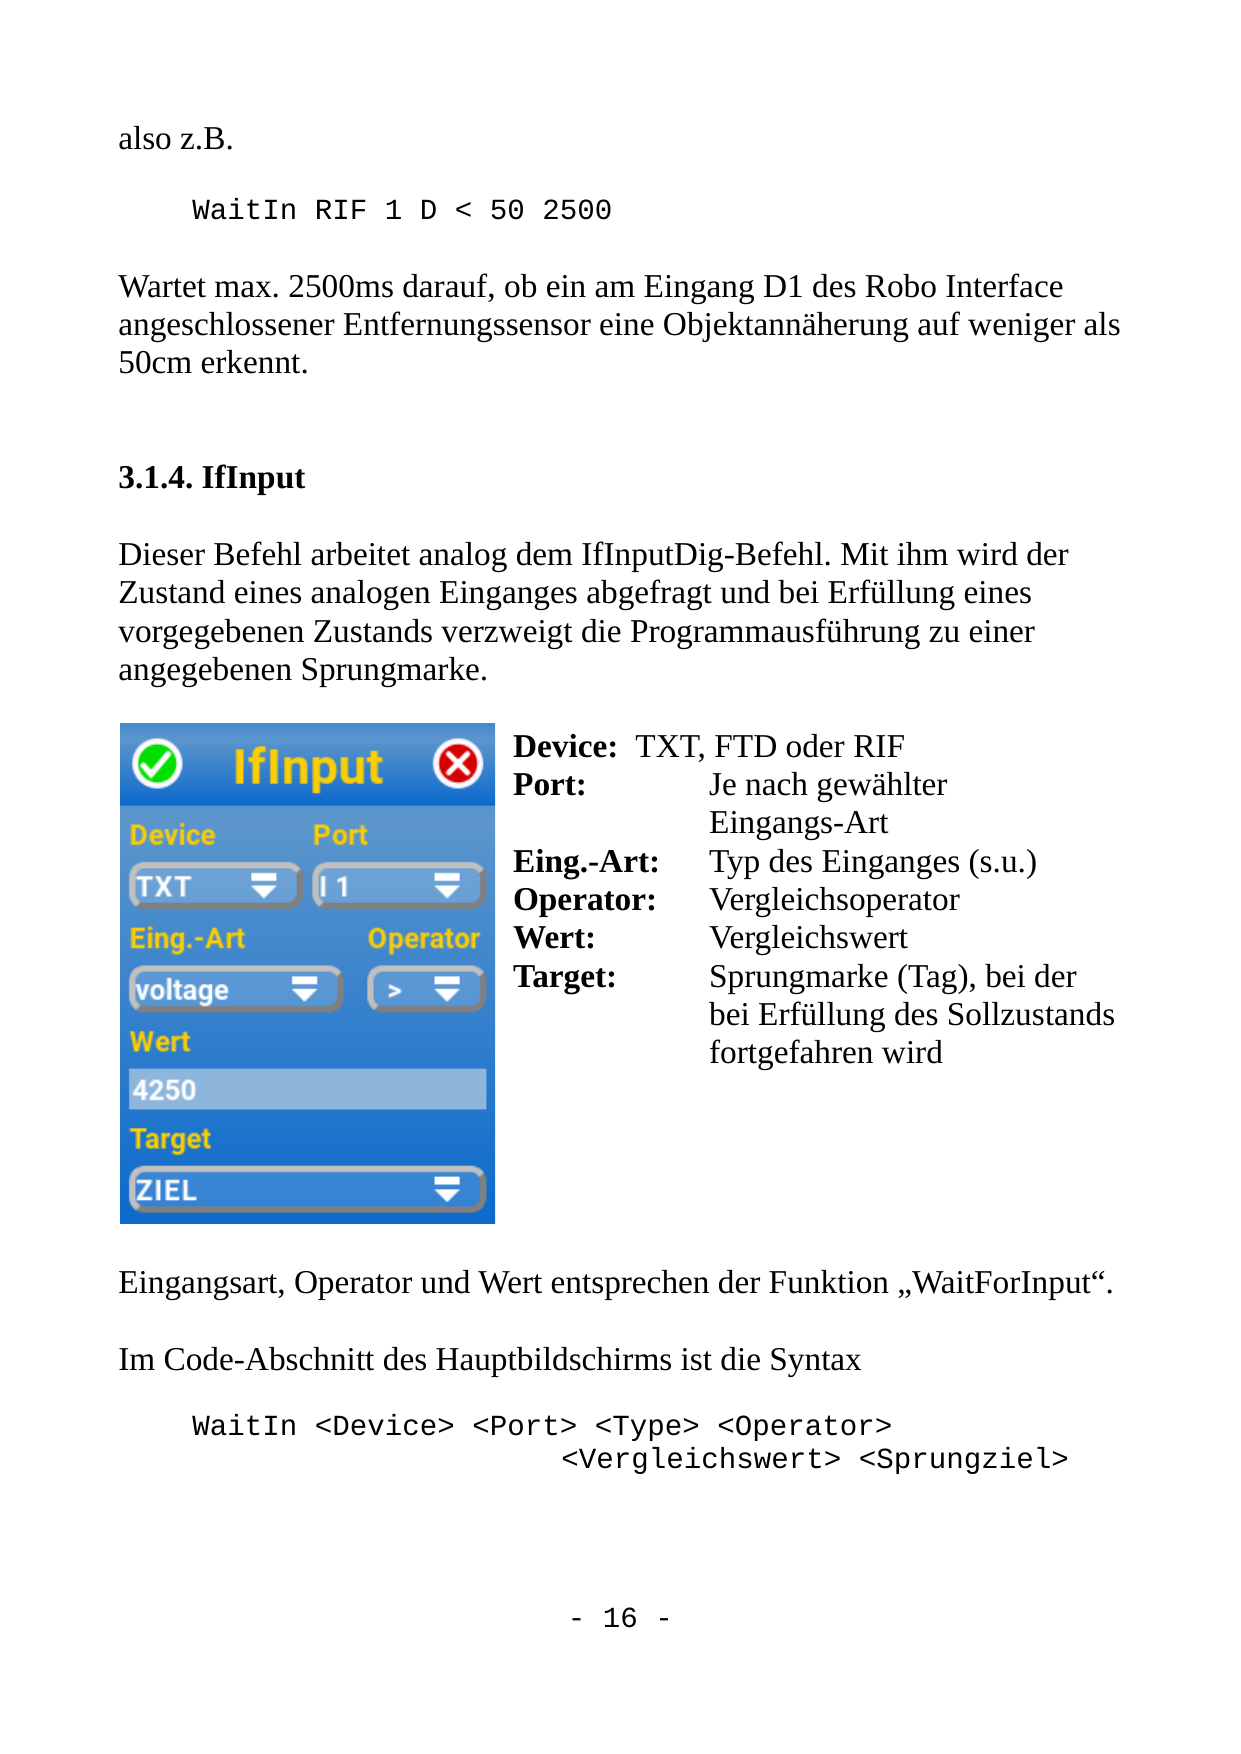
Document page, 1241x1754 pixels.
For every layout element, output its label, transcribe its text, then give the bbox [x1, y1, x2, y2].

text Eing.-Art: Typ des Einganges (s.u.) [496, 841, 1122, 879]
text also z.B. [118, 118, 1122, 156]
text Operator: Vergleichsoperator [496, 879, 1122, 918]
text Port: Je nach gewählter Eingangs-Art [496, 764, 1122, 841]
text Device: TXT, FTD oder RIF [496, 726, 1122, 764]
text fortgefahren wird [496, 1033, 1122, 1071]
text Im Code-Abschnitt des Hauptbildschirms ist die Syntax [118, 1339, 1122, 1378]
text Wert: Vergleichswert [496, 918, 1122, 956]
text WaitIn RIF 1 D < 50 2500 [118, 195, 1122, 228]
text Target: Sprungmarke (Tag), bei der bei Erfüllung des Sollzustands [496, 956, 1122, 1033]
text Dieser Befehl arbeitet analog dem IfInputDig-Befehl. Mit ihm wird der Zustand eines analogen Einganges abgefragt und bei Erfüllung eines vorgegebenen Zustands verzweigt die Programmausführung zu einer angegebenen Sprungmarke. [118, 534, 1122, 688]
text 3.1.4. IfInput [118, 458, 1122, 496]
picture [120, 723, 496, 1224]
text Wartet max. 2500ms darauf, ob ein am Eingang D1 des Robo Interface angeschlossener Entfernungssensor eine Objektannäherung auf weniger als 50cm erkennt. [118, 266, 1122, 381]
text Eingangsart, Operator und Wert entsprechen der Funktion „WaitForInput“. [118, 1263, 1122, 1301]
text WaitIn <Device> <Port> <Type> <Operator> <Vergleichswert> <Sprungziel> [118, 1411, 1122, 1477]
